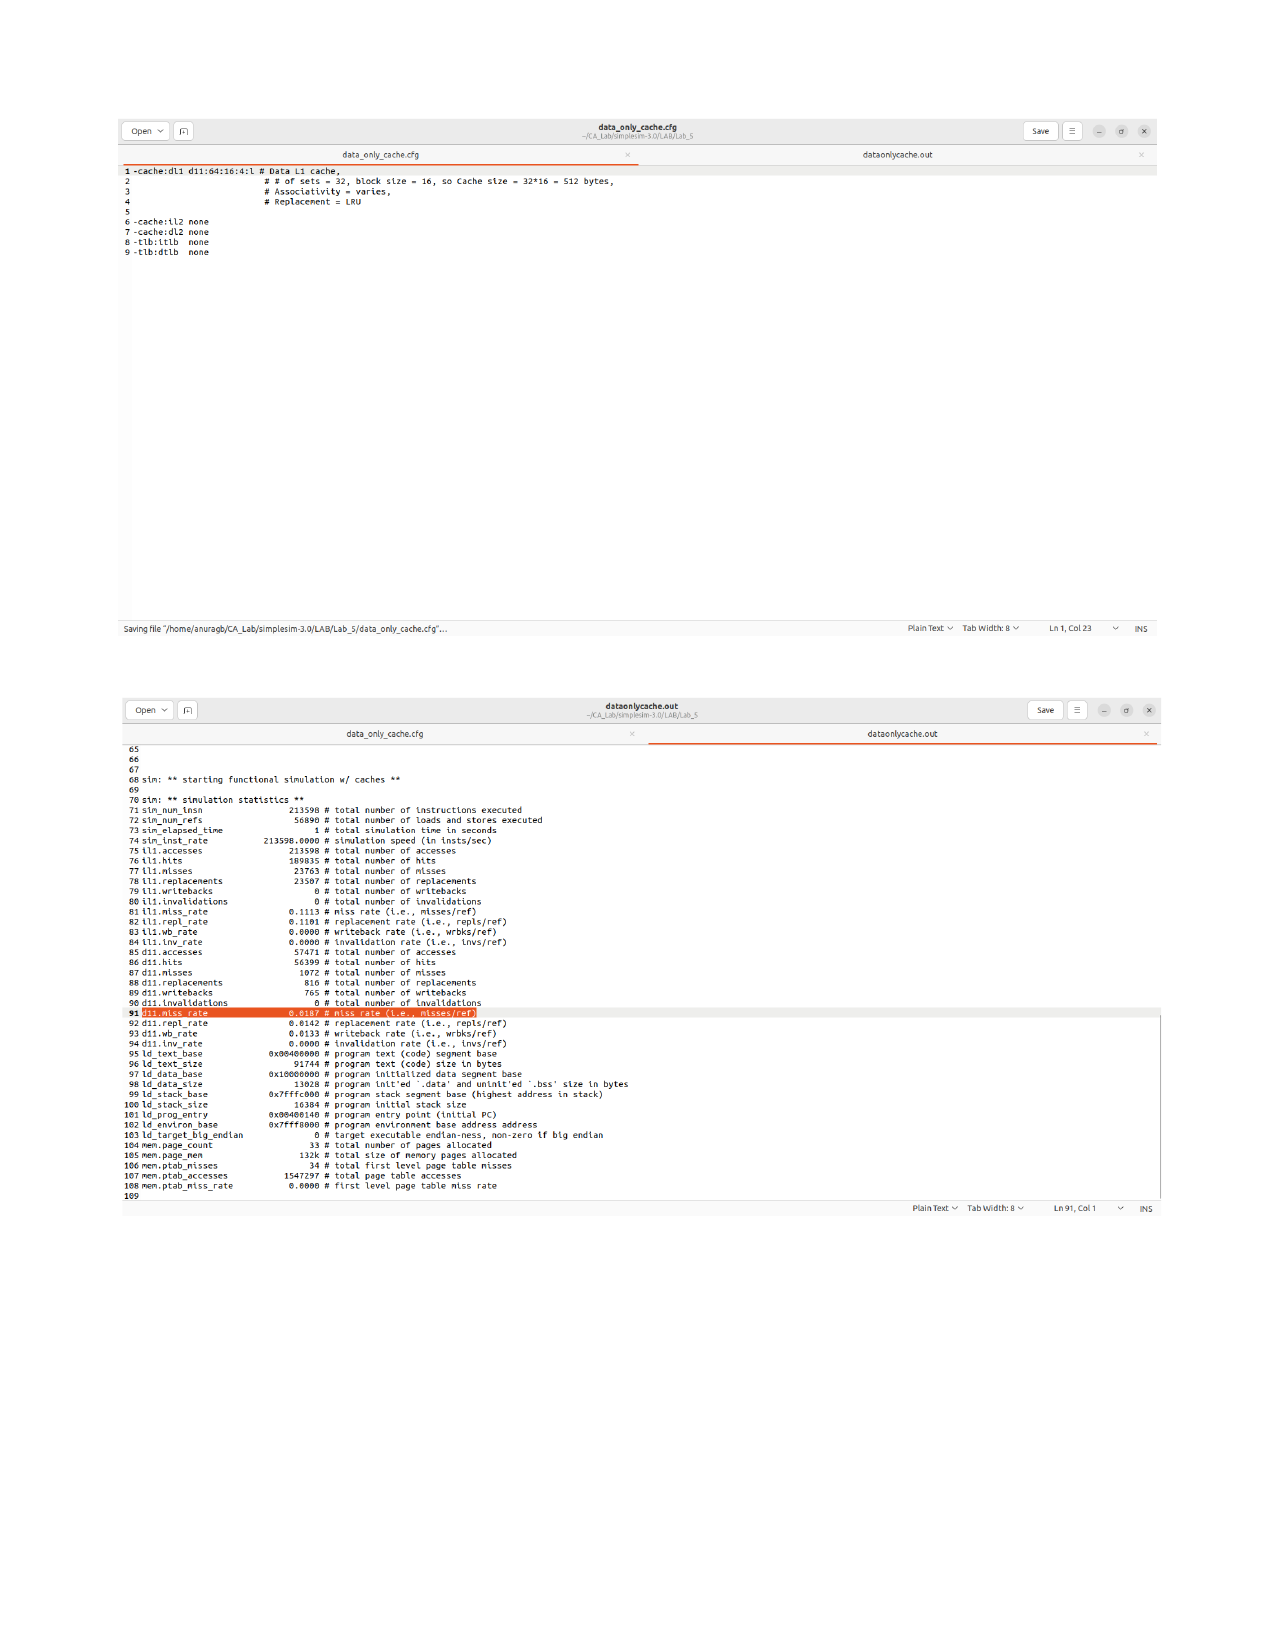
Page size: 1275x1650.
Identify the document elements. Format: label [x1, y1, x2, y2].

picture [122, 697, 1162, 1216]
picture [118, 118, 1157, 636]
